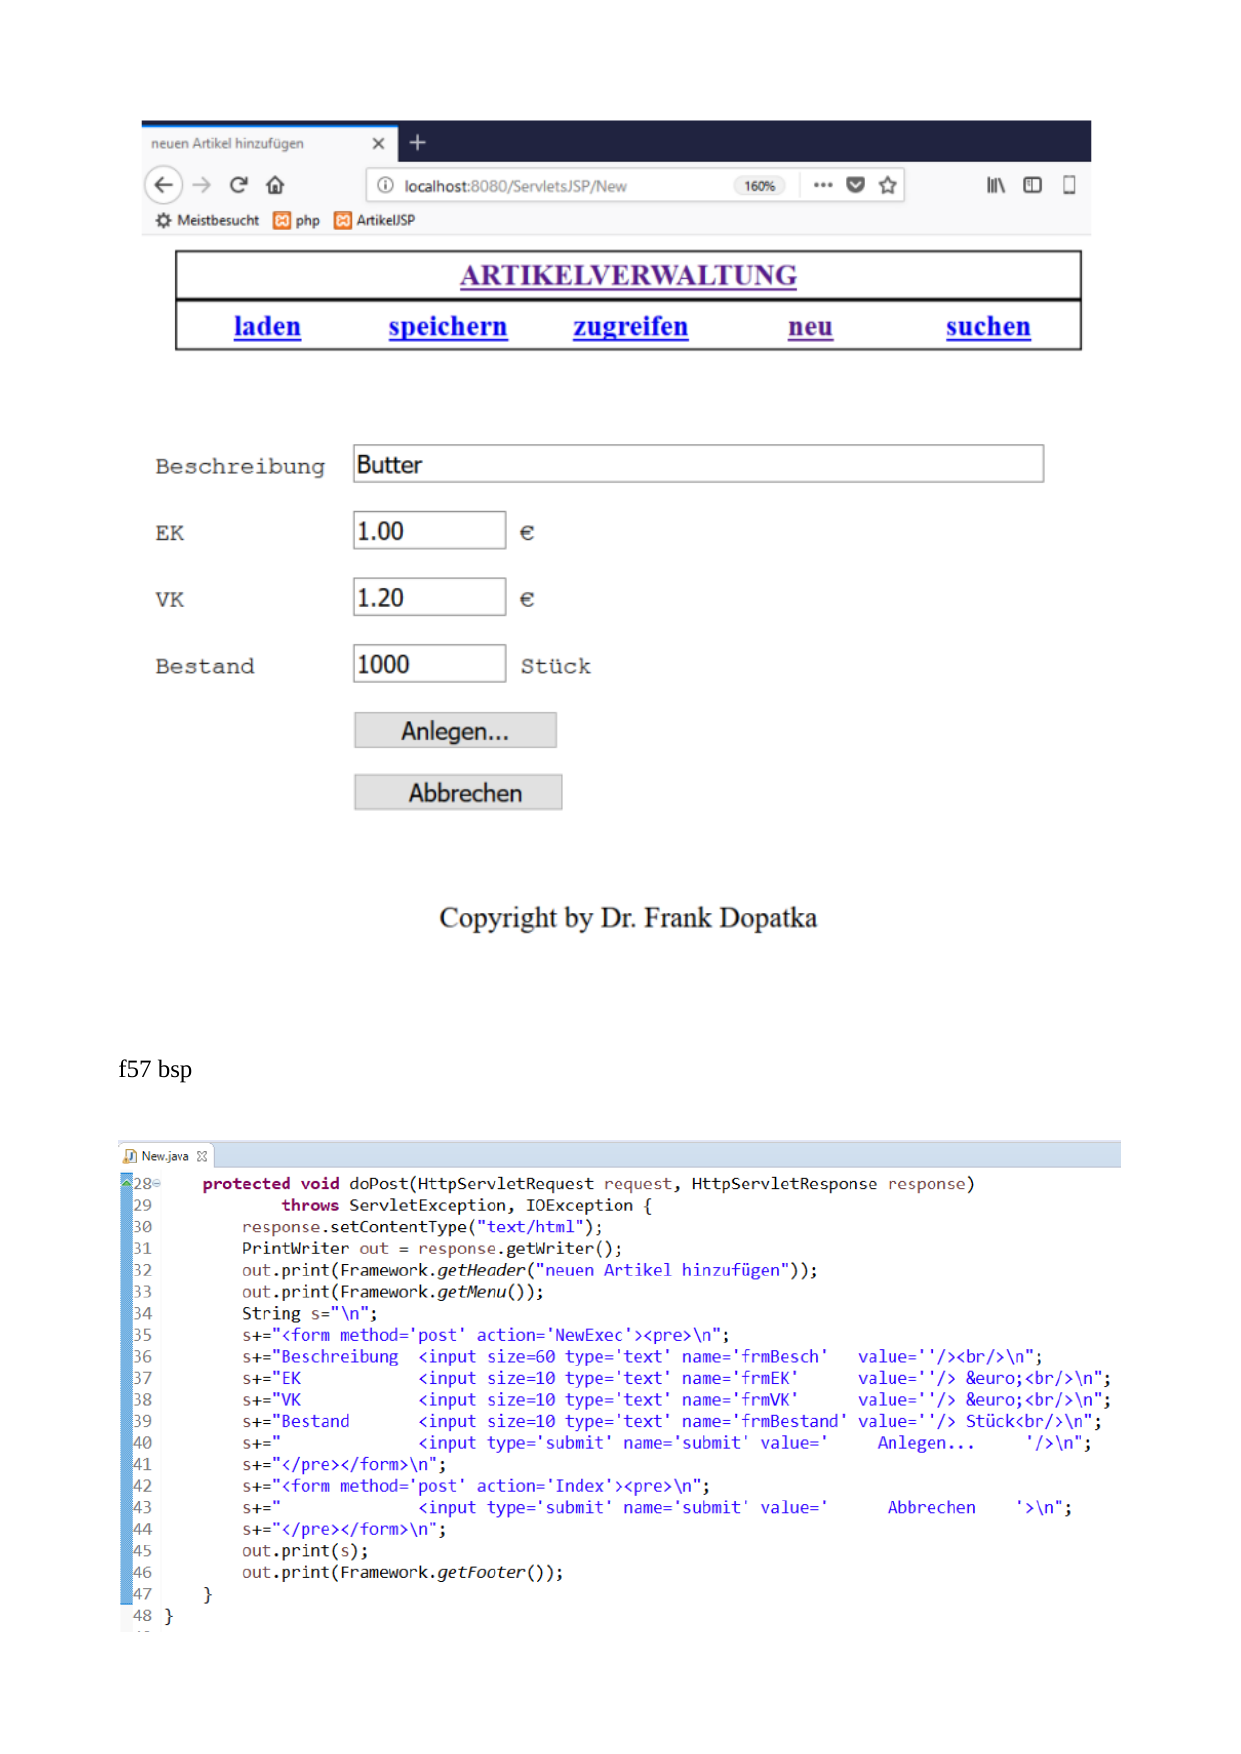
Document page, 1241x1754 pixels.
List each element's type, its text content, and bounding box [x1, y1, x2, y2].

picture [118, 118, 1122, 940]
picture [118, 1140, 1122, 1636]
text f57 bsp [118, 1054, 1122, 1083]
